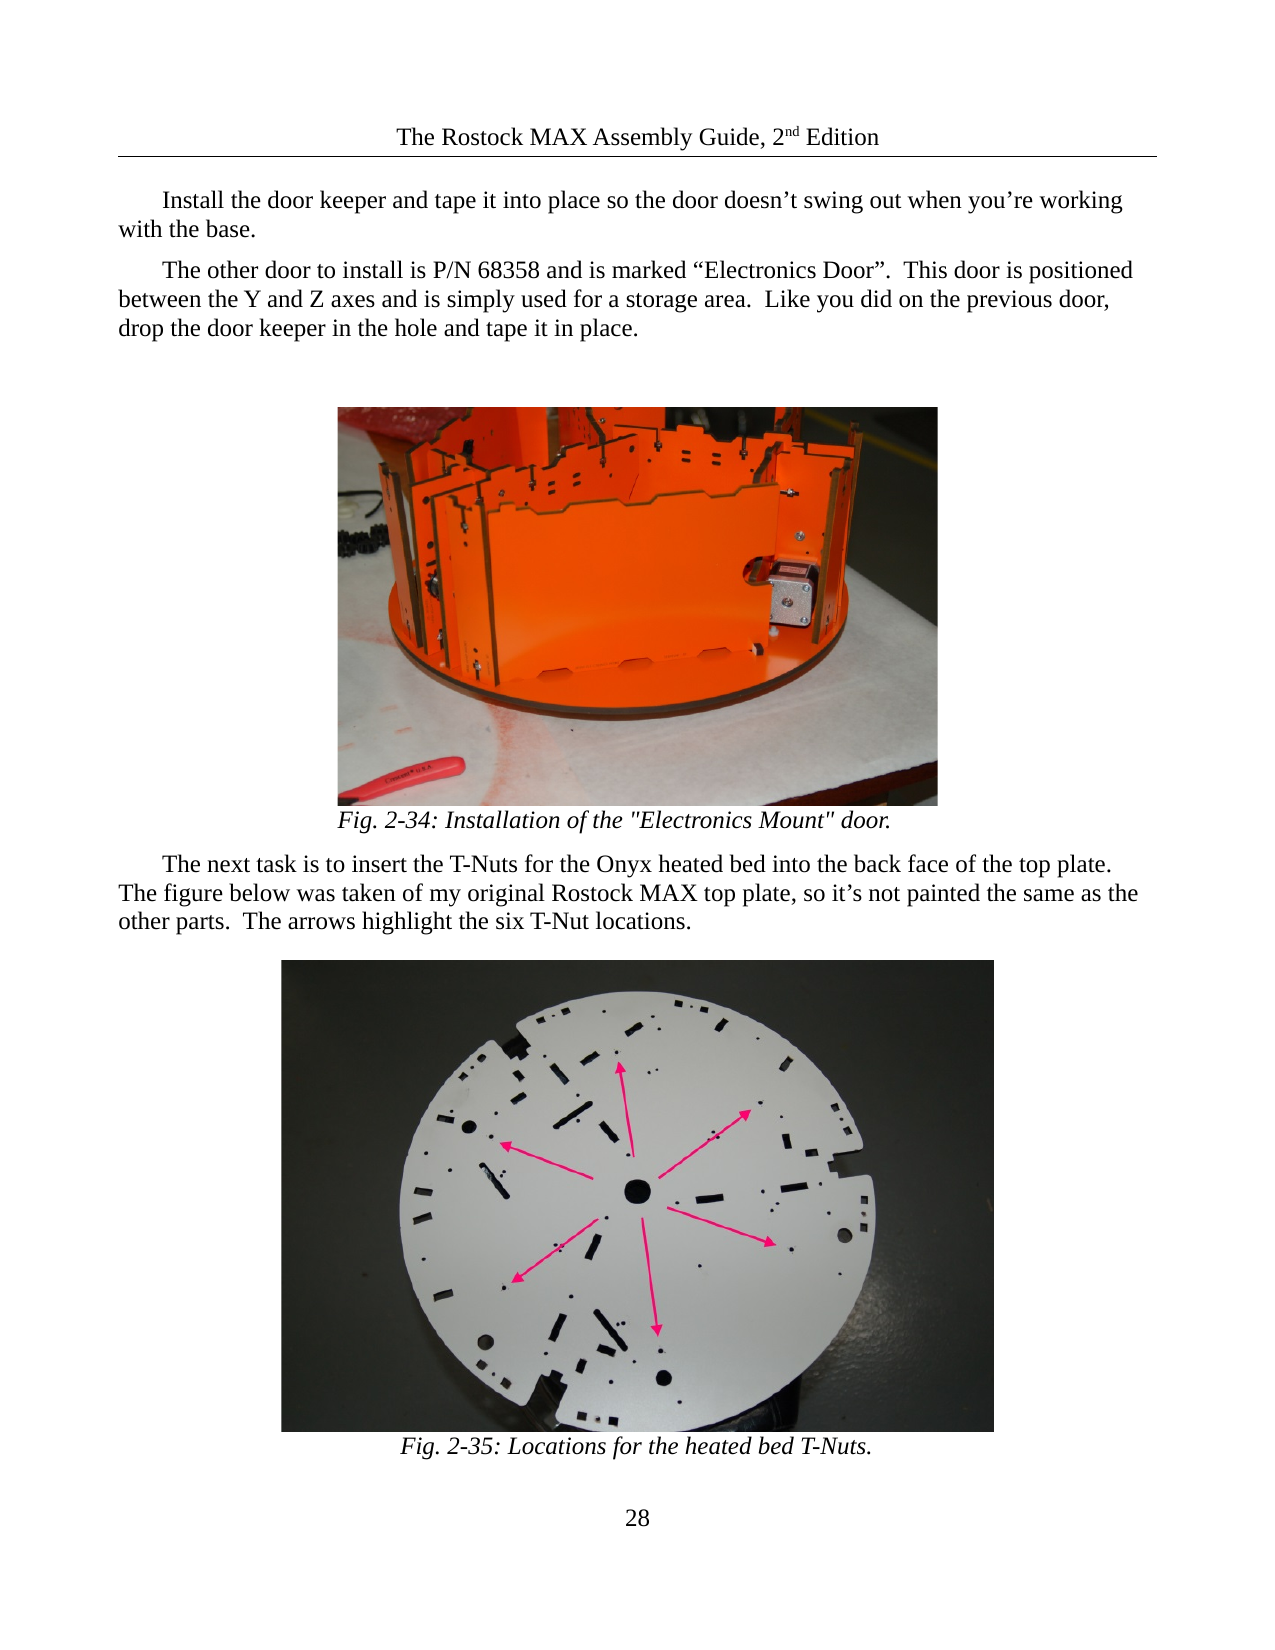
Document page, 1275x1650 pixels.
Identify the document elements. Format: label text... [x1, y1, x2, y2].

picture [337, 407, 938, 806]
picture [281, 960, 994, 1432]
text Fig. 2-34: Installation of the "Electronics Mount" door. [337, 806, 937, 834]
text Install the door keeper and tape it into place so the door doesn’t swing out when you’re working with the base. [118, 185, 1157, 243]
text The other door to install is P/N 68358 and is marked “Electronics Door”. This door is positioned between the Y and Z axes and is simply used for a storage area. Like you did on the previous door, drop the door keeper in the hole and tape it in place. [118, 255, 1157, 341]
text The next task is to insert the T-Nuts for the Onyx heated bed into the back face of the top plate. The figure below was taken of my original Rostock MAX top plate, so it’s not painted the same as the other parts. The arrows highlight the six T-Nut locations. [118, 849, 1157, 935]
text Fig. 2-35: Locations for the heated bed T-Nuts. [281, 1432, 994, 1460]
